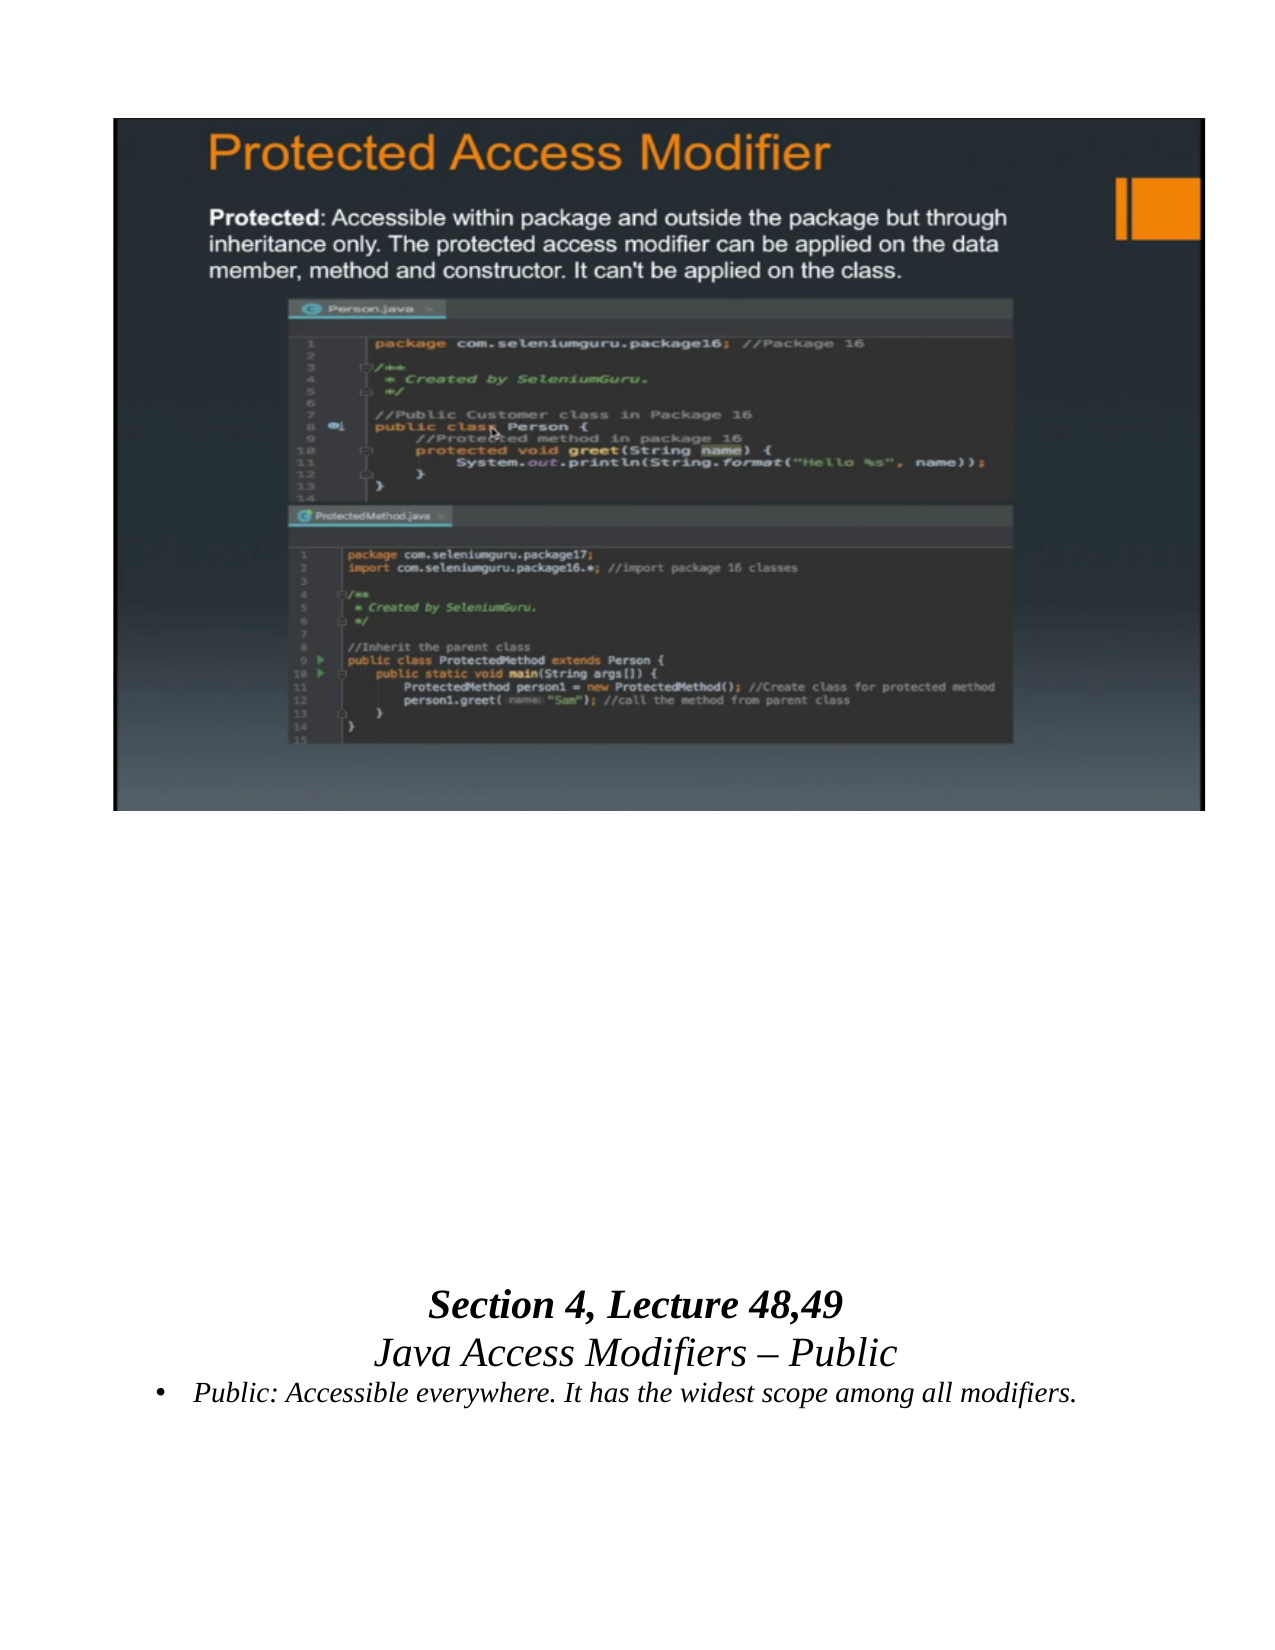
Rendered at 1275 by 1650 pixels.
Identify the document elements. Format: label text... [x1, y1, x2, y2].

picture [113, 118, 1206, 811]
text Section 4, Lecture 48,49 [118, 1280, 1157, 1328]
text Java Access Modifiers – Public [118, 1328, 1157, 1376]
list Public: Accessible everywhere. It has the widest scope among all modifiers. [156, 1376, 1157, 1409]
